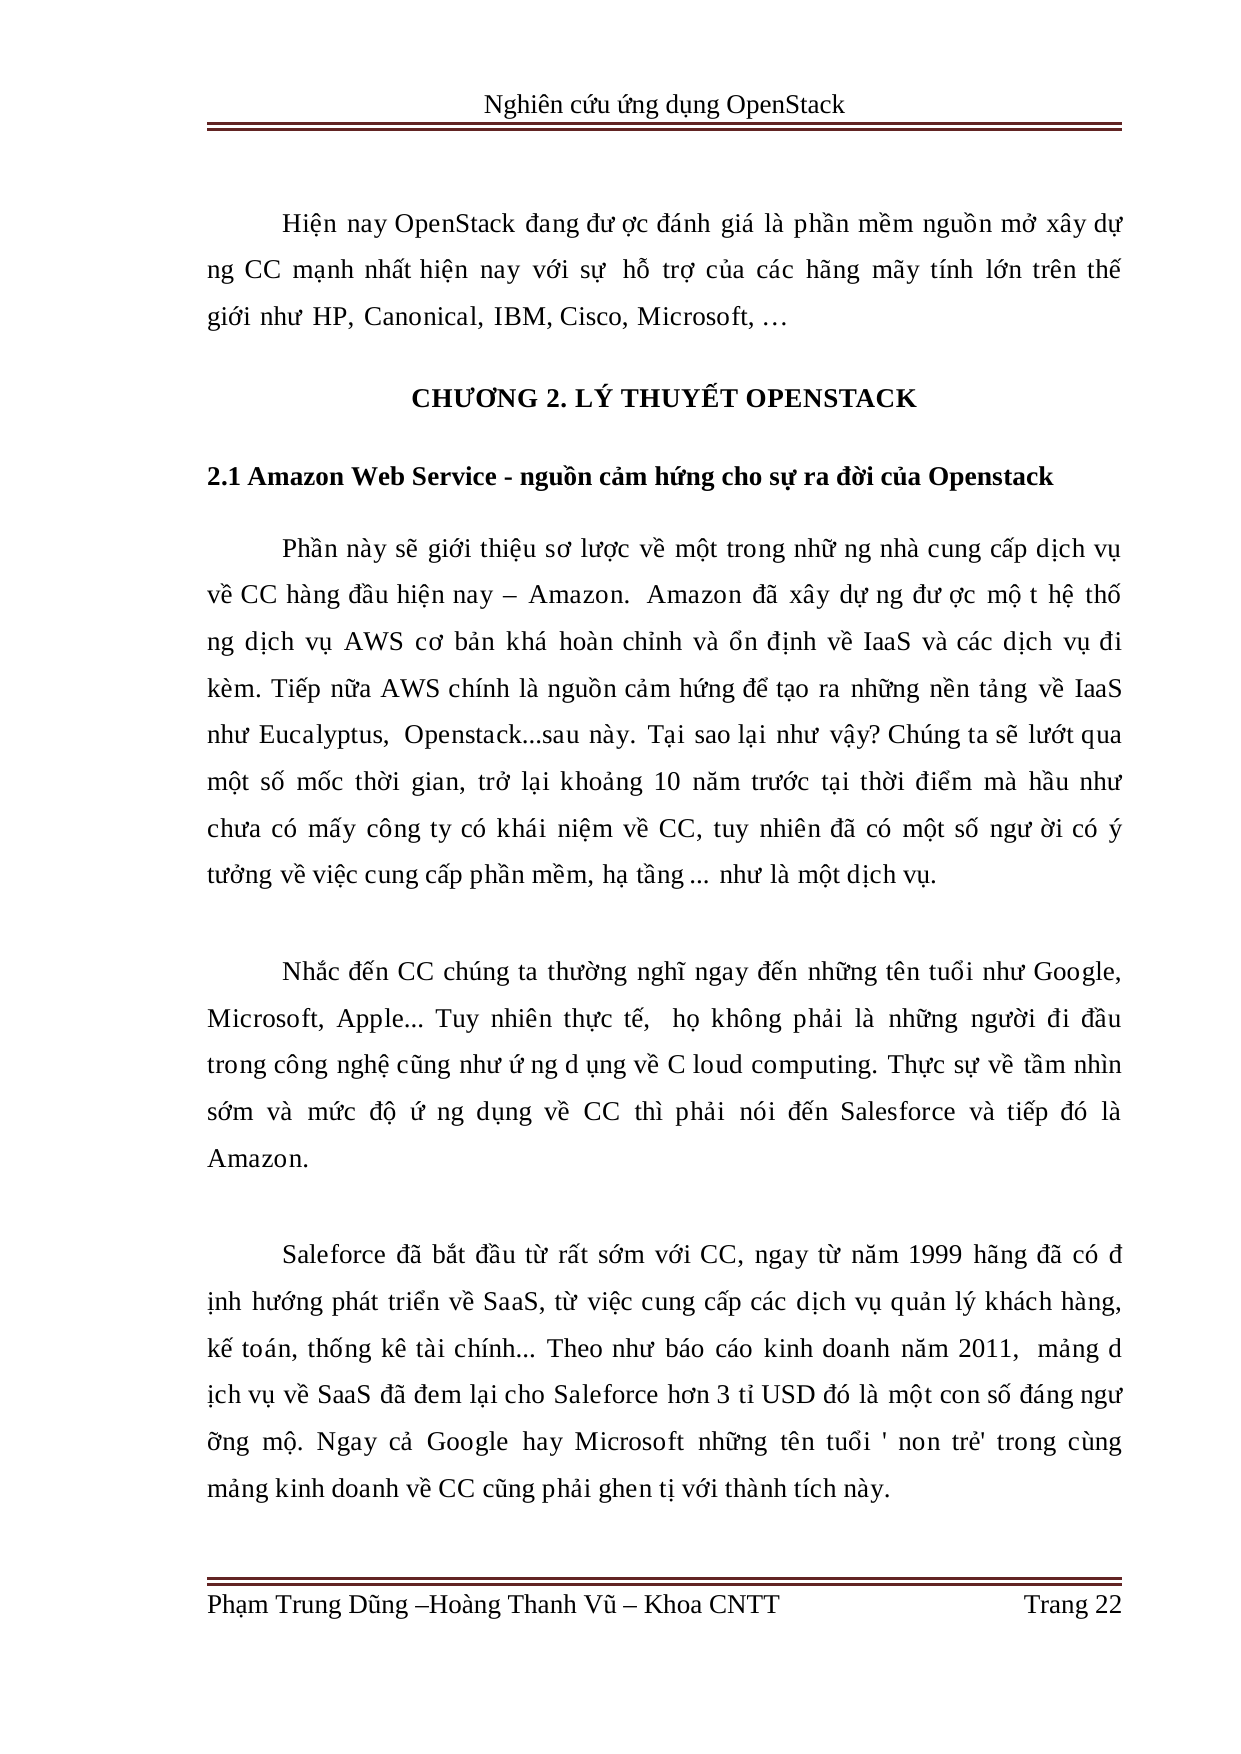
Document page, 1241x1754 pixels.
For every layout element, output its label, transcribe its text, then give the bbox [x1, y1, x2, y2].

text Saleforce đã bắt đầu từ rất sớm với CC, ngay từ năm 1999 hãng đã có đ ịnh hướng phát triển về SaaS, từ việc cung cấp các dịch vụ quản lý khách hàng, kế toán, thống kê tài chính... Theo như báo cáo kinh doanh năm 2011, mảng d ịch vụ về SaaS đã đem lại cho Saleforce hơn 3 tỉ USD đó là một con số đáng ngư ỡng mộ. Ngay cả Google hay Microsoft những tên tuổi ' non trẻ' trong cùng mảng kinh doanh về CC cũng phải ghen tị với thành tích này. [207, 1238, 1122, 1503]
text Phần này sẽ giới thiệu sơ lược về một trong nhữ ng nhà cung cấp dịch vụ về CC hàng đầu hiện nay – Amazon. Amazon đã xây dự ng đư ợc mộ t hệ thố ng dịch vụ AWS cơ bản khá hoàn chỉnh và ổn định về IaaS và các dịch vụ đi kèm. Tiếp nữa AWS chính là nguồn cảm hứng để tạo ra những nền tảng về IaaS như Eucalyptus, Openstack...sau này. Tại sao lại như vậy? Chúng ta sẽ lướt qua một số mốc thời gian, trở lại khoảng 10 năm trước tại thời điểm mà hầu như chưa có mấy công ty có khái niệm về CC, tuy nhiên đã có một số ngư ời có ý tưởng về việc cung cấp phần mềm, hạ tầng ... như là một dịch vụ. [207, 532, 1122, 889]
text Hiện nay OpenStack đang đư ợc đánh giá là phần mềm nguồn mở xây dự ng CC mạnh nhất hiện nay với sự hỗ trợ của các hãng mãy tính lớn trên thế giới như HP, Canonical, IBM, Cisco, Microsoft, … [207, 207, 1122, 331]
subtitle 2.1 Amazon Web Service - nguồn cảm hứng cho sự ra đời của Openstack [207, 460, 1122, 491]
subtitle CHƯƠNG 2. LÝ THUYẾT OPENSTACK [207, 382, 1122, 413]
text Nhắc đến CC chúng ta thường nghĩ ngay đến những tên tuổi như Google, Microsoft, Apple... Tuy nhiên thực tế, họ không phải là những người đi đầu trong công nghệ cũng như ứ ng d ụng về C loud computing. Thực sự về tầm nhìn sớm và mức độ ứ ng dụng về CC thì phải nói đến Salesforce và tiếp đó là Amazon. [207, 955, 1122, 1173]
